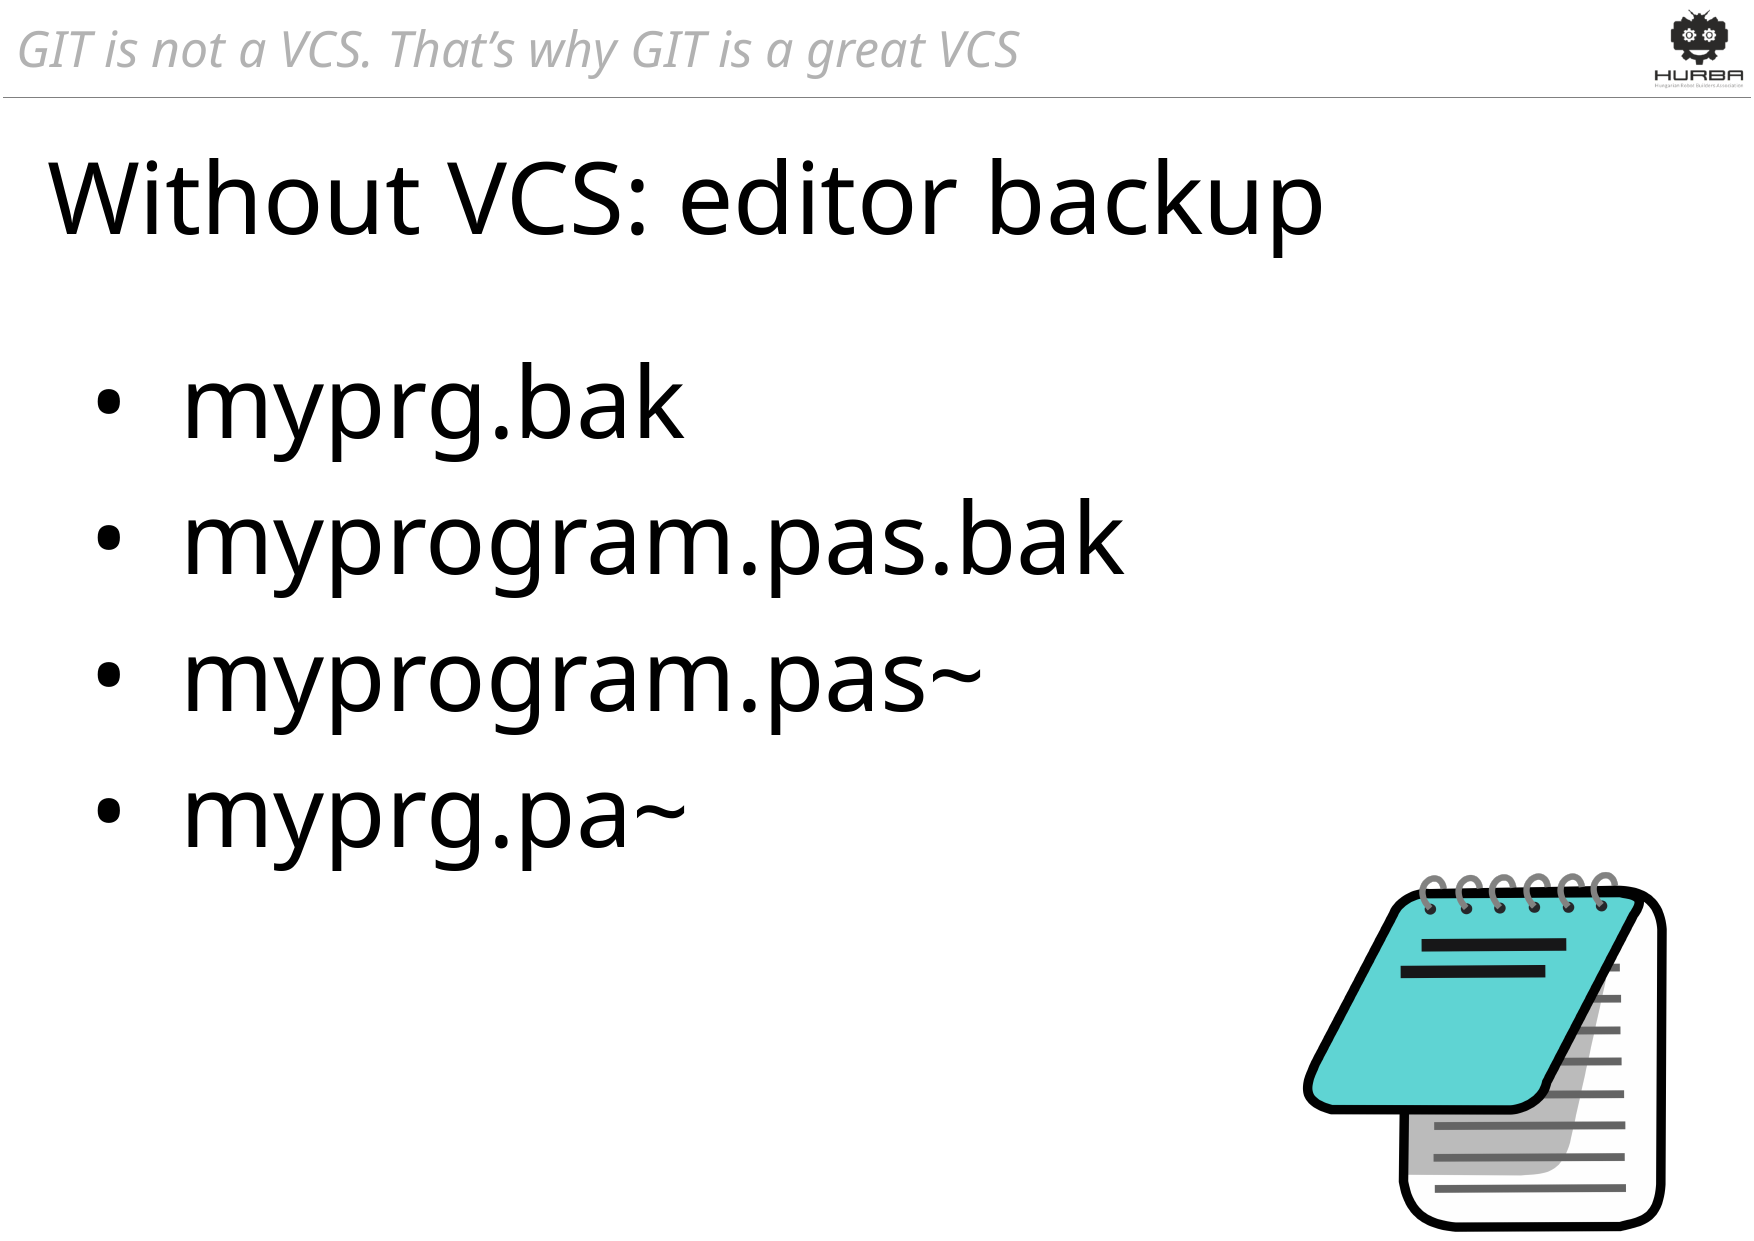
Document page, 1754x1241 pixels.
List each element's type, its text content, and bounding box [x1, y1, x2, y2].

text Without VCS: editor backup [3, 127, 1751, 263]
picture [1644, 3, 1754, 102]
text • myprg.pa~ [3, 740, 1751, 877]
picture [1298, 863, 1683, 1241]
text • myprg.bak [3, 332, 1751, 468]
text • myprogram.pas.bak [3, 468, 1751, 604]
text • myprogram.pas~ [3, 604, 1751, 740]
